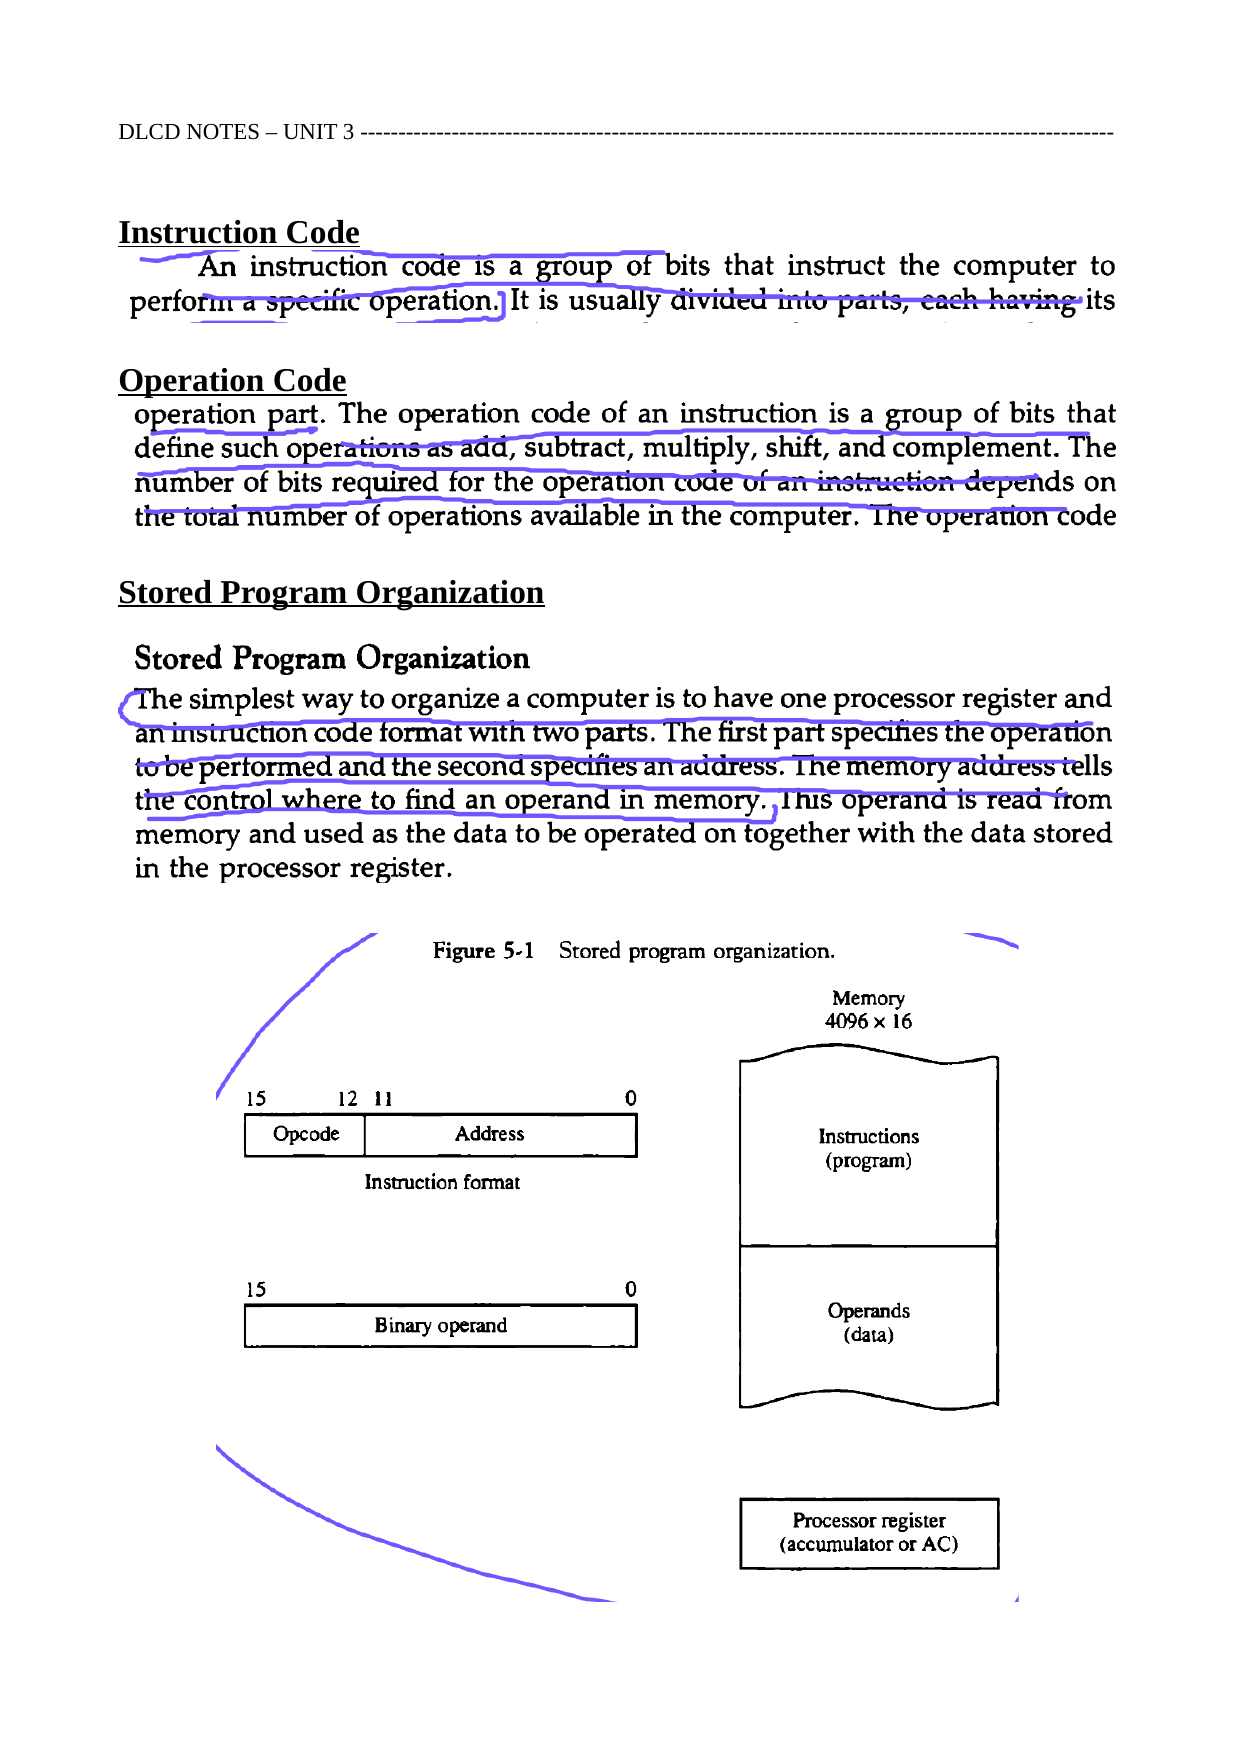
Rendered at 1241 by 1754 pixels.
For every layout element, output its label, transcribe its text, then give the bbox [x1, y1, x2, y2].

text Operation Code [118, 361, 1122, 398]
text Instruction Code [118, 212, 1122, 250]
text Stored Program Organization [118, 572, 1122, 610]
picture [118, 398, 1123, 534]
picture [118, 250, 1123, 323]
picture [216, 933, 1019, 1602]
picture [118, 629, 1123, 883]
